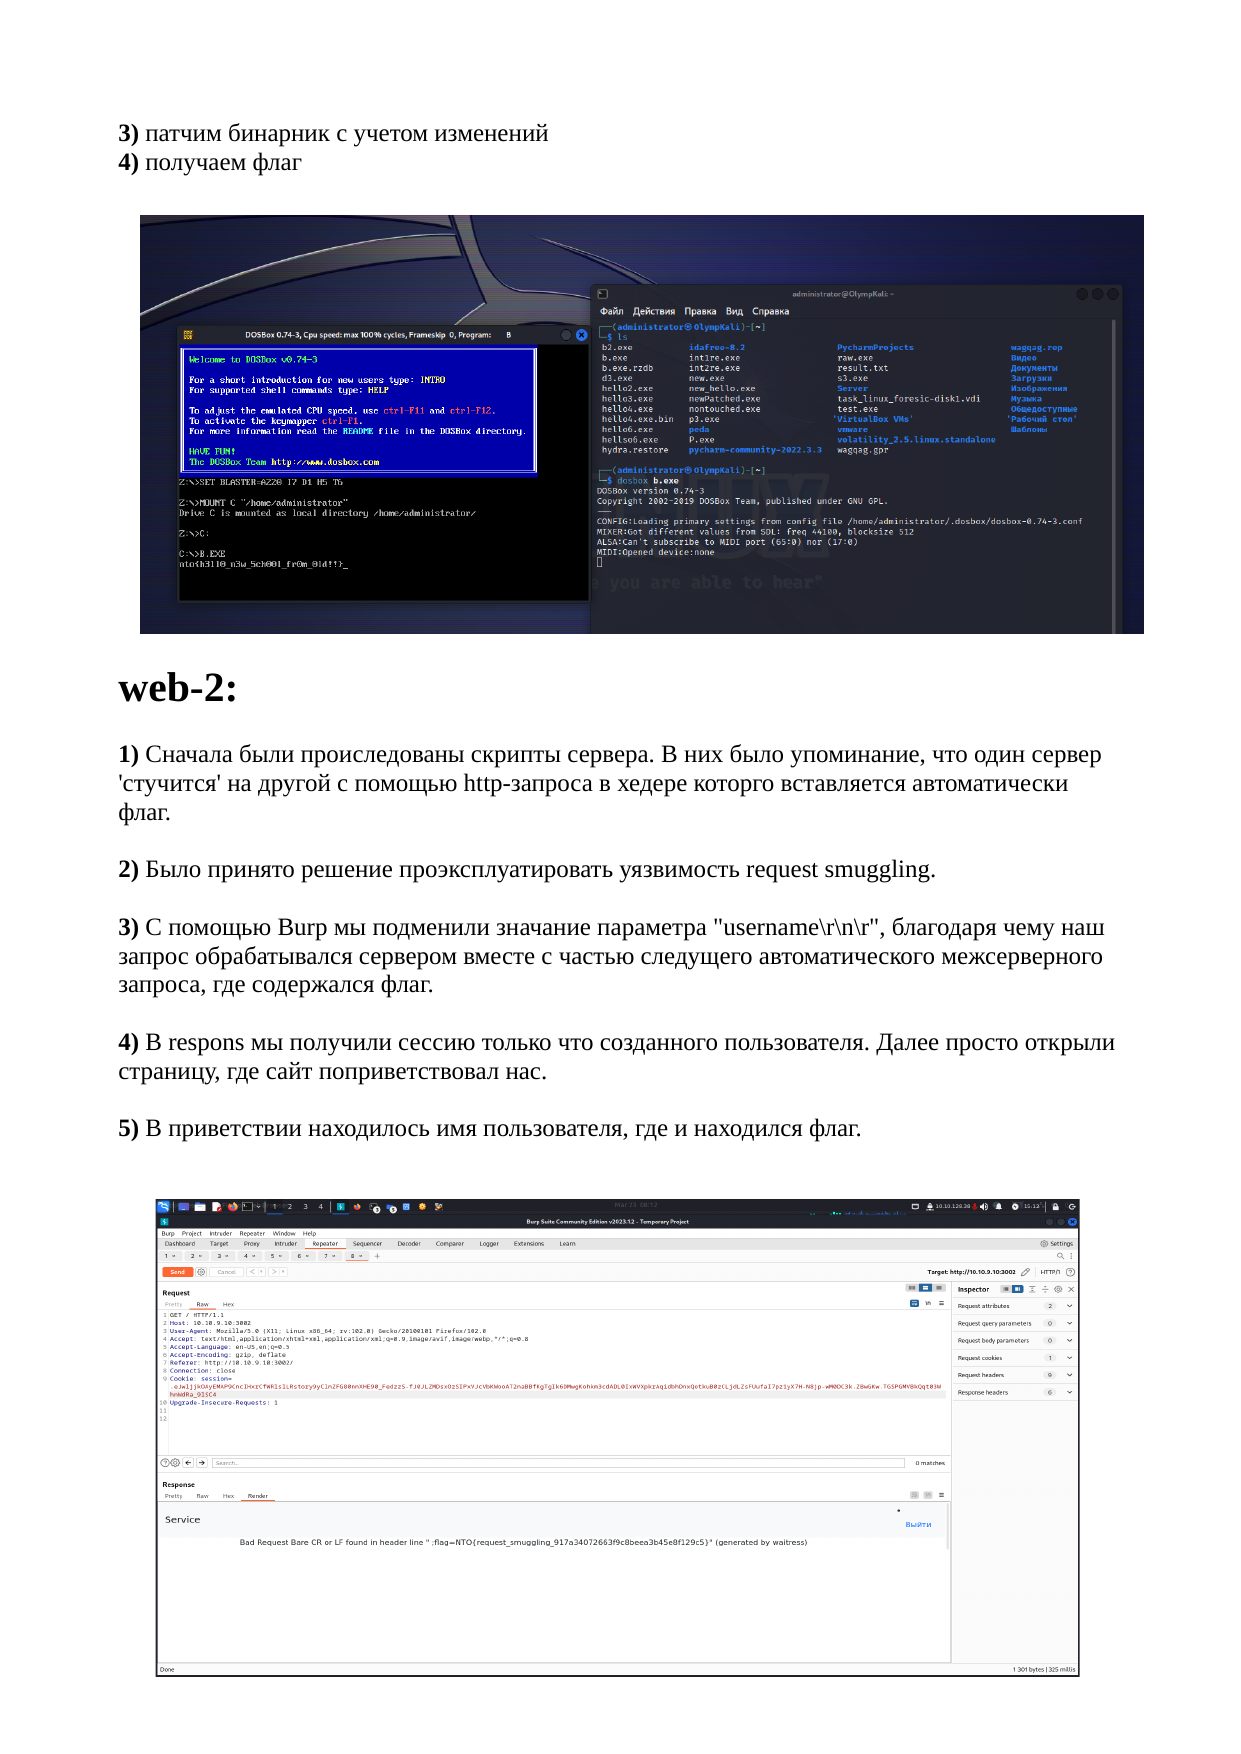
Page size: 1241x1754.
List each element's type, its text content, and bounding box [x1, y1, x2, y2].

text 2) Было принято решение проэксплуатировать уязвимость request smuggling. [118, 854, 1122, 883]
text 3) C помощью Burp мы подменили значание параметра "username\r\n\r", благодаря чему наш запрос обрабатывался сервером вместе с частью следущего автоматического межсерверного запроса, где содержался флаг. [118, 912, 1122, 998]
text web-2: [118, 663, 1122, 711]
text 1) Сначала были происледованы скрипты сервера. В них было упоминание, что один сервер 'стучится' на другой с помощью http-запроса в хедере которго вставляется автоматически флаг. [118, 739, 1122, 826]
text 4) получаем флаг [118, 147, 1122, 176]
picture [140, 215, 1144, 634]
picture [155, 1199, 1080, 1677]
text 3) патчим бинарник с учетом изменений [118, 118, 1122, 147]
text 4) В respons мы получили сессию только что созданного пользователя. Далее просто открыли страницу, где сайт поприветствовал нас. [118, 1027, 1122, 1084]
text 5) В приветствии находилось имя пользователя, где и находился флаг. [118, 1113, 1122, 1142]
